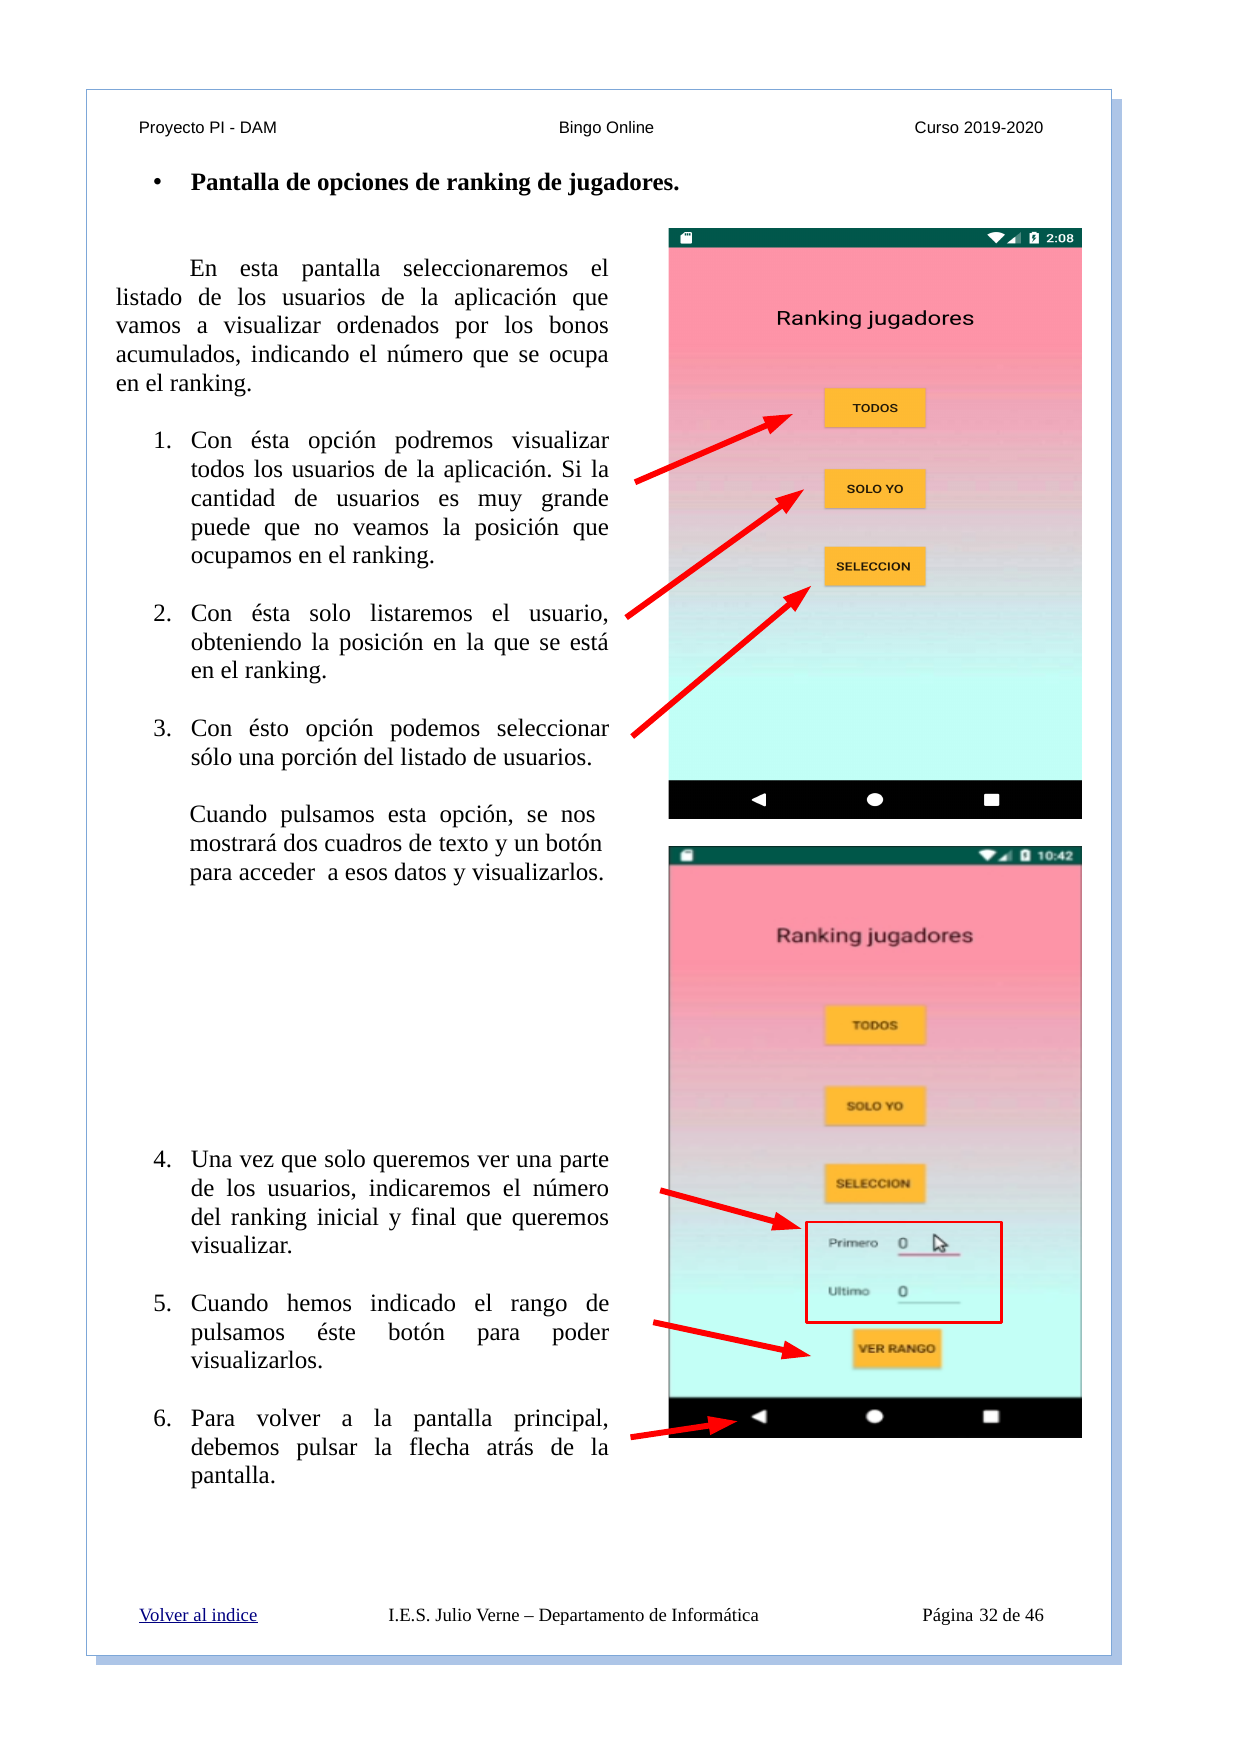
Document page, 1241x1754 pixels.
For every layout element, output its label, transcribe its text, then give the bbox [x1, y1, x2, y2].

list Con ésta solo listaremos el usuario, obteniendo la posición en la que se está en el ranking. [153, 598, 668, 684]
text En esta pantalla seleccionaremos el listado de los usuarios de la aplicación que vamos a visualizar ordenados por los bonos acumulados, indicando el número que se ocupa en el ranking. [116, 253, 668, 397]
list Con ésta opción podremos visualizar todos los usuarios de la aplicación. Si la cantidad de usuarios es muy grande puede que no veamos la posición que ocupamos en el ranking. [153, 426, 668, 569]
text Cuando pulsamos esta opción, se nos mostrará dos cuadros de texto y un botón para acceder a esos datos y visualizarlos. [116, 799, 1082, 886]
list Para volver a la pantalla principal, debemos pulsar la flecha atrás de la pantalla. [153, 1403, 1082, 1489]
picture [668, 228, 1082, 819]
list Cuando hemos indicado el rango de pulsamos éste botón para poder visualizarlos. [153, 1288, 668, 1374]
list Con ésto opción podemos seleccionar sólo una porción del listado de usuarios. [153, 713, 668, 771]
list Una vez que solo queremos ver una parte de los usuarios, indicaremos el número del ranking inicial y final que queremos visualizar. [153, 1144, 668, 1259]
picture [668, 846, 1082, 1438]
list Pantalla de opciones de ranking de jugadores. [153, 167, 1082, 196]
